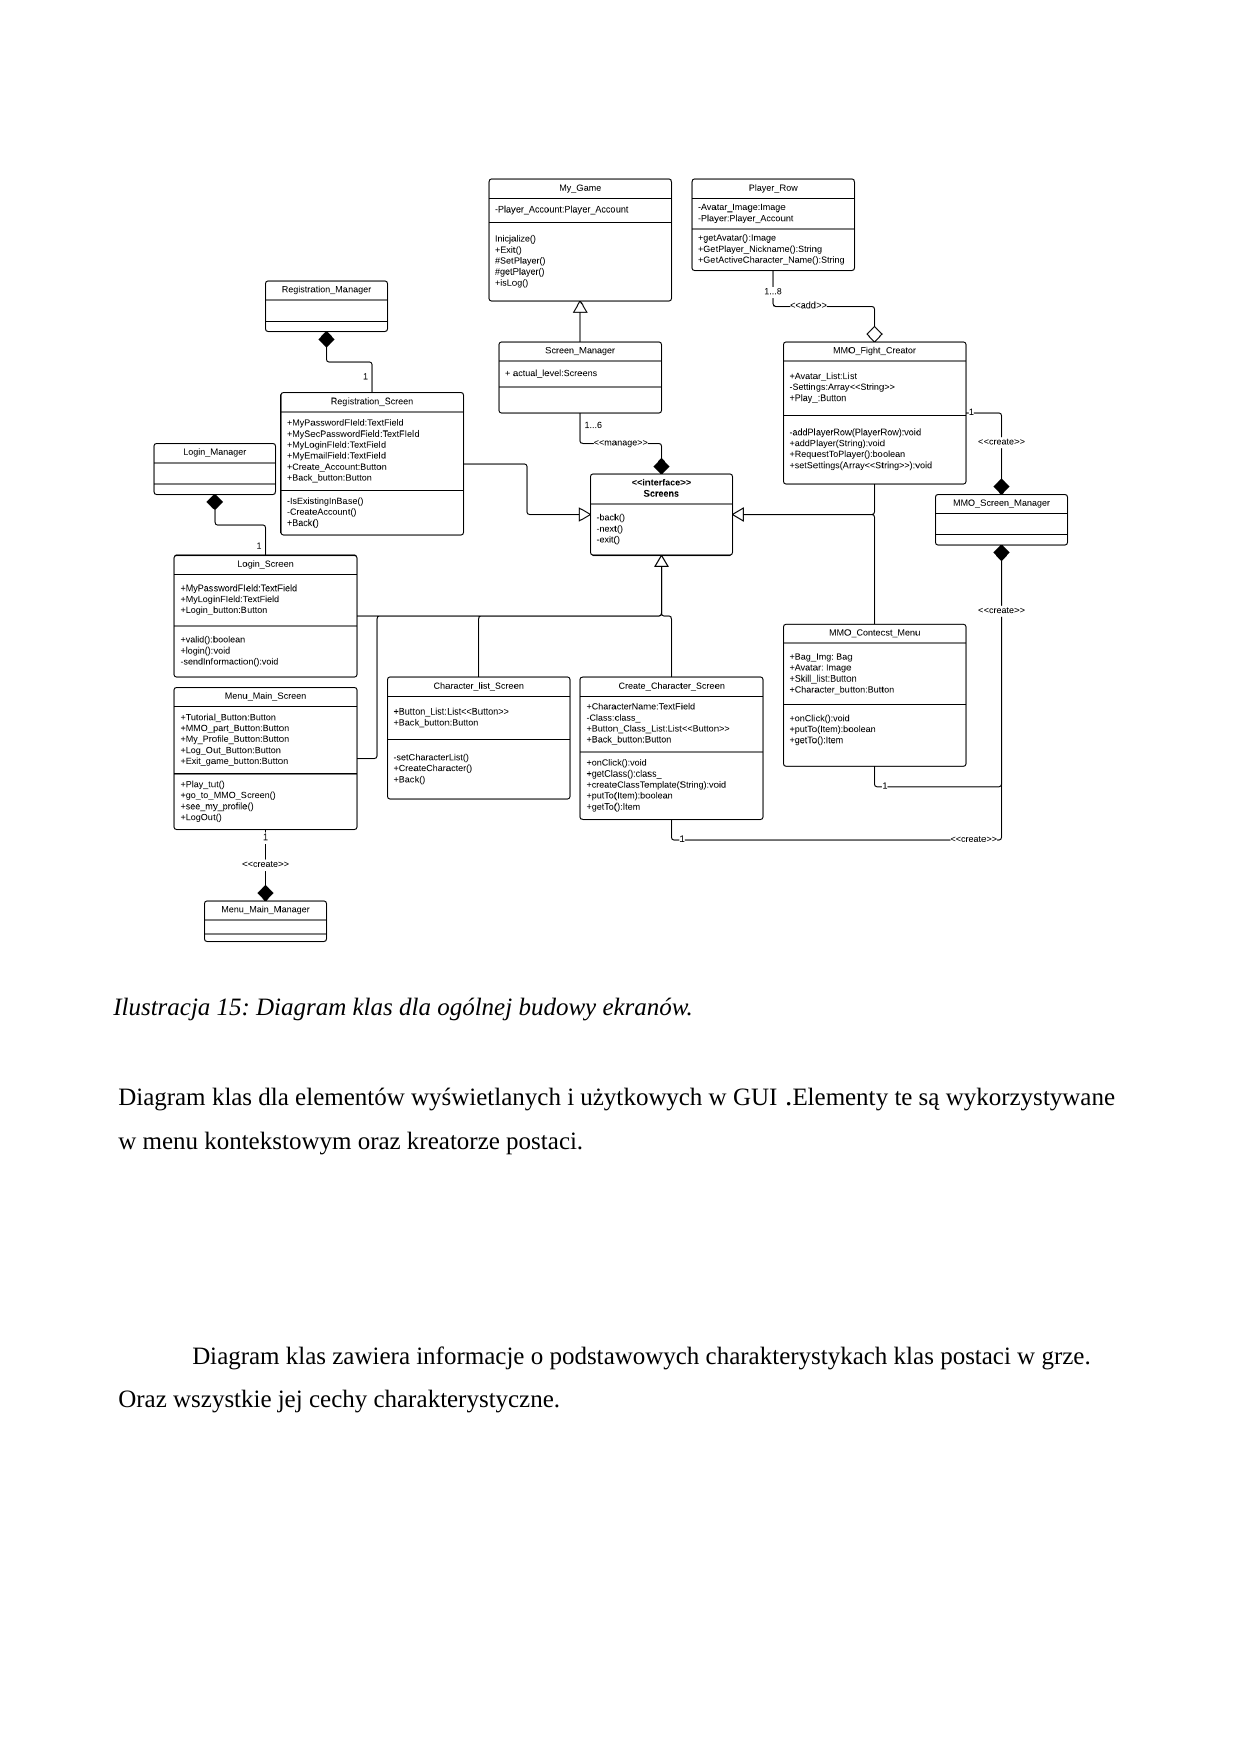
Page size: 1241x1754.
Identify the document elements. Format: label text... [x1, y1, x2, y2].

text Ilustracja 15: Diagram klas dla ogólnej budowy ekranów. [113, 992, 1117, 1020]
text Diagram klas dla elementów wyświetlanych i użytkowych w GUI .Elementy te są wykorzystywane w menu kontekstowym oraz kreatorze postaci. [118, 1078, 1122, 1154]
text Diagram klas zawiera informacje o podstawowych charakterystykach klas postaci w grze. Oraz wszystkie jej cechy charakterystyczne. [118, 1341, 1122, 1413]
picture [113, 118, 1117, 992]
